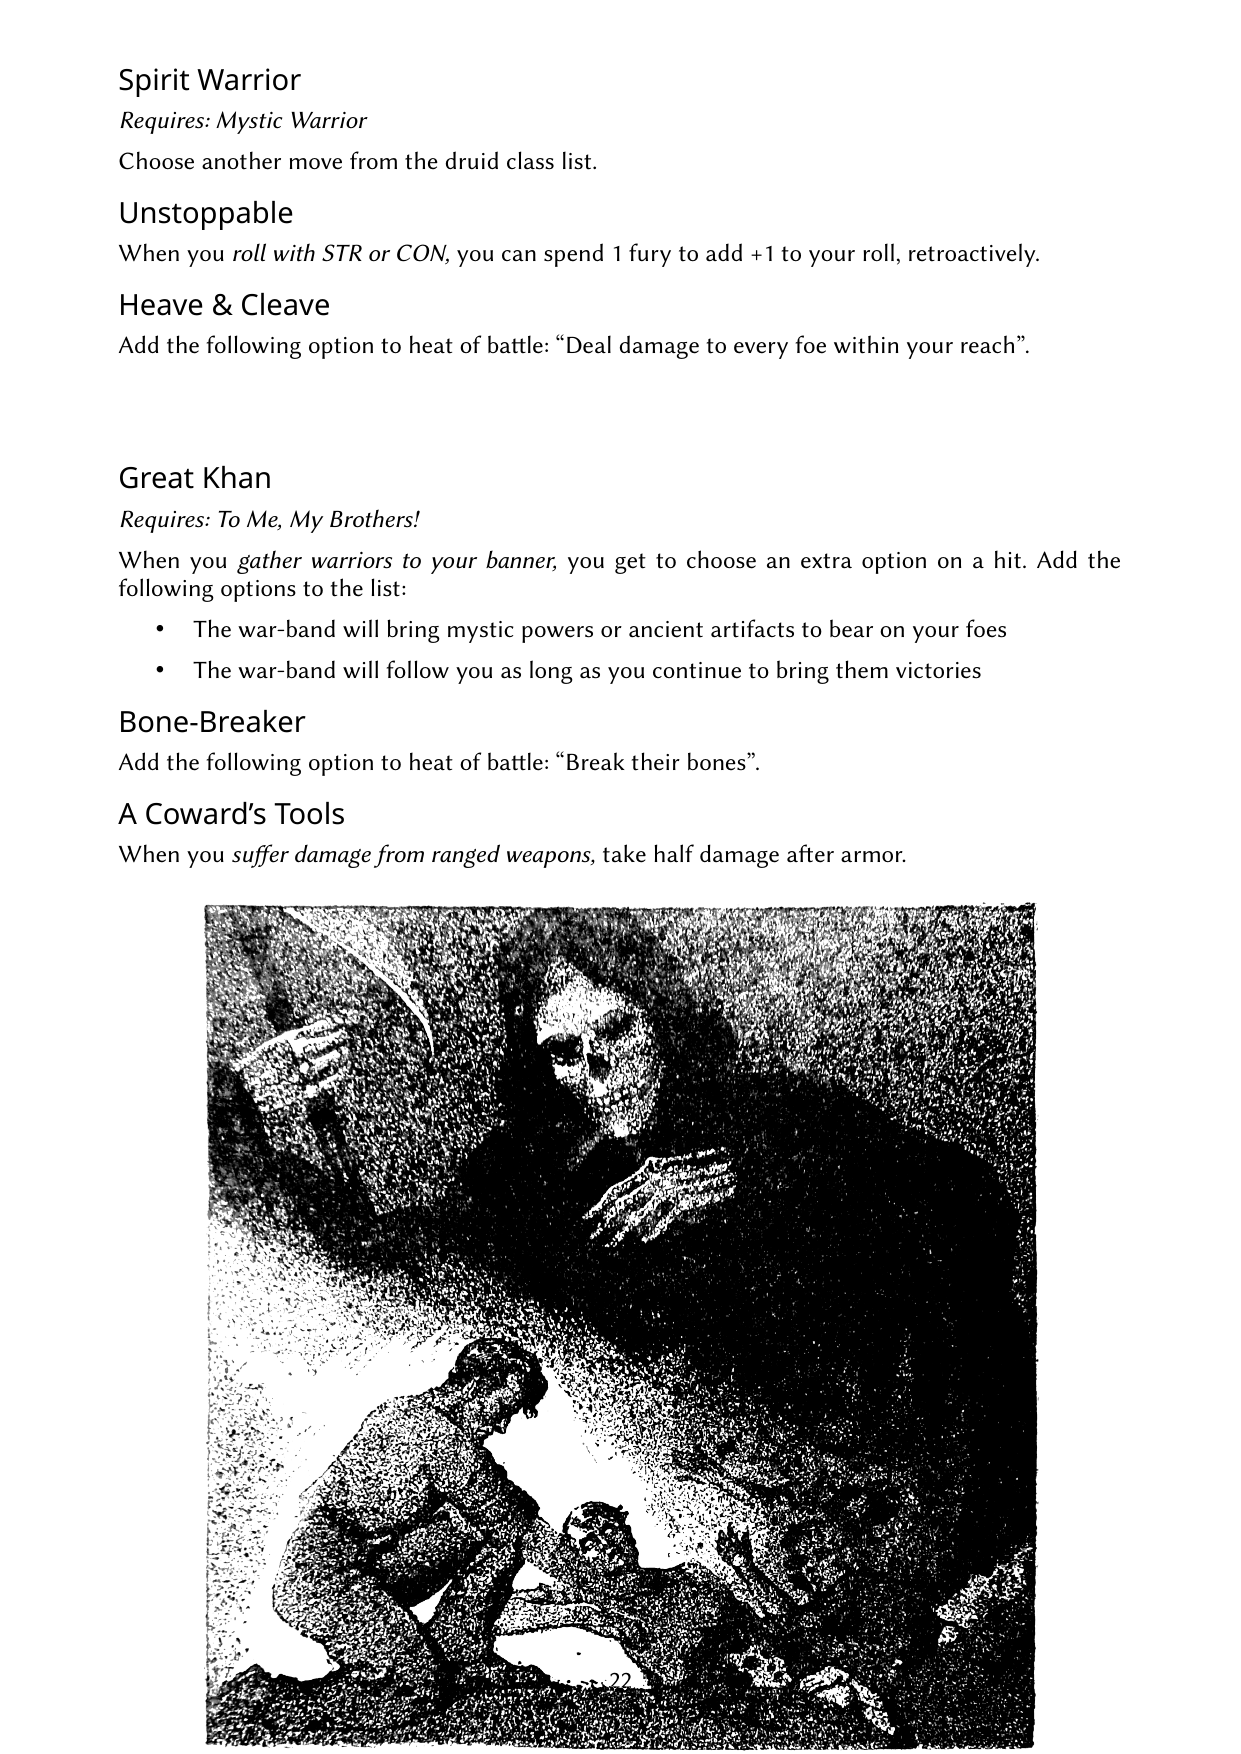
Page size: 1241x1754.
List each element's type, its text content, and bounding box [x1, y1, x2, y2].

text Choose another move from the druid class list. [118, 147, 1122, 175]
text When you gather warriors to your banner, you get to choose an extra option on a hit. Add the following options to the list: [118, 546, 1122, 603]
text Requires: Mystic Warrior [118, 106, 1122, 134]
picture [201, 900, 1039, 1751]
text Add the following option to heat of battle: “Deal damage to every foe within your reach”. [118, 331, 1122, 359]
text Add the following option to heat of battle: “Break their bones”. [118, 748, 1122, 777]
text When you roll with STR or CON, you can spend 1 fury to add +1 to your roll, retroactively. [118, 239, 1122, 267]
subtitle Unstoppable [118, 192, 1122, 232]
subtitle Great Khan [118, 458, 1122, 497]
subtitle Spirit Warrior [118, 59, 1122, 99]
text When you suffer damage from ranged weapons, take half damage after armor. [118, 840, 1122, 868]
subtitle A Coward’s Tools [118, 793, 1122, 833]
text Requires: To Me, My Brothers! [118, 504, 1122, 533]
subtitle Bone-Breaker [118, 701, 1122, 741]
list The war-band will follow you as long as you continue to bring them victories [156, 656, 1122, 685]
subtitle Heave & Cleave [118, 284, 1122, 323]
list The war-band will bring mystic powers or ancient artifacts to bear on your foes [156, 615, 1122, 644]
